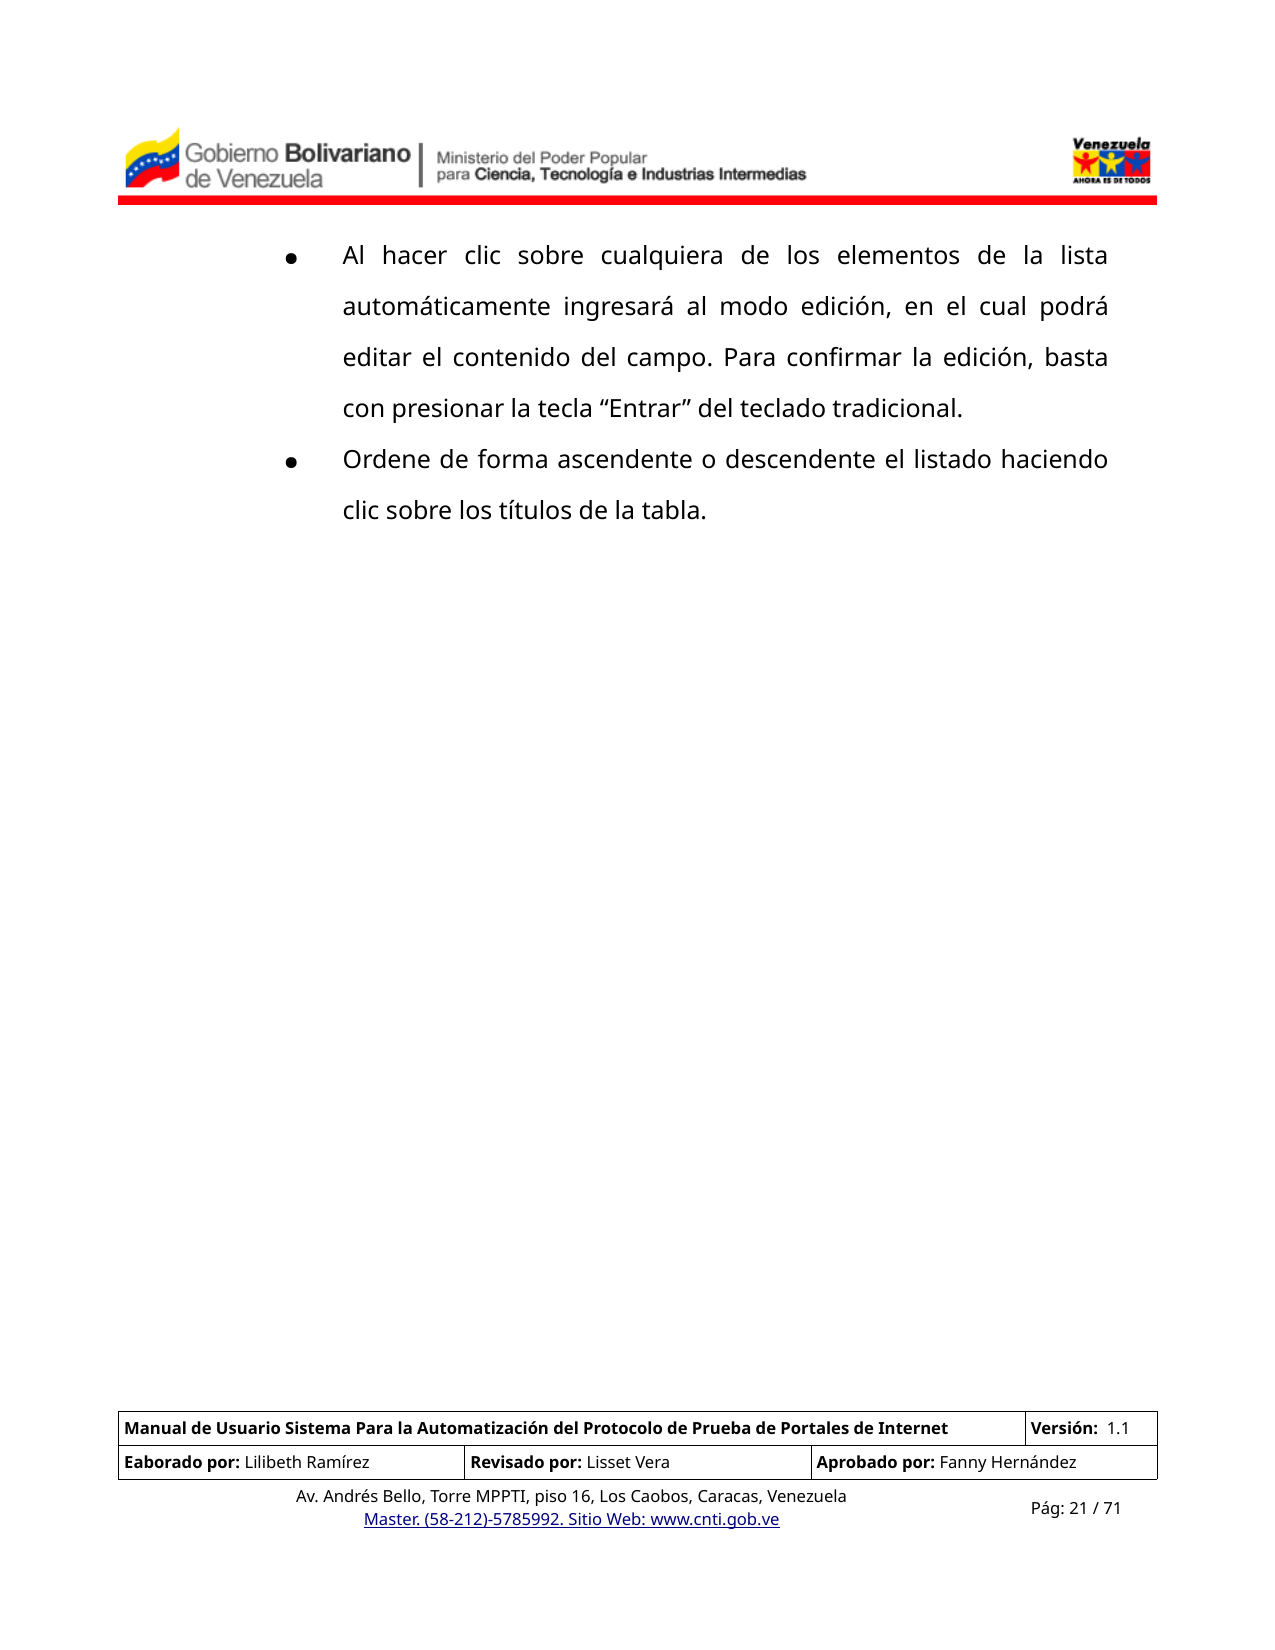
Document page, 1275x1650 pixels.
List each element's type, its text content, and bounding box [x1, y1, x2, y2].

list Ordene de forma ascendente o descendente el listado haciendo clic sobre los títulos de la tabla. [283, 442, 1109, 527]
picture [118, 119, 1157, 205]
list Al hacer clic sobre cualquiera de los elementos de la lista automáticamente ingresará al modo edición, en el cual podrá editar el contenido del campo. Para confirmar la edición, basta con presionar la tecla “Entrar” del teclado tradicional. [283, 238, 1109, 425]
